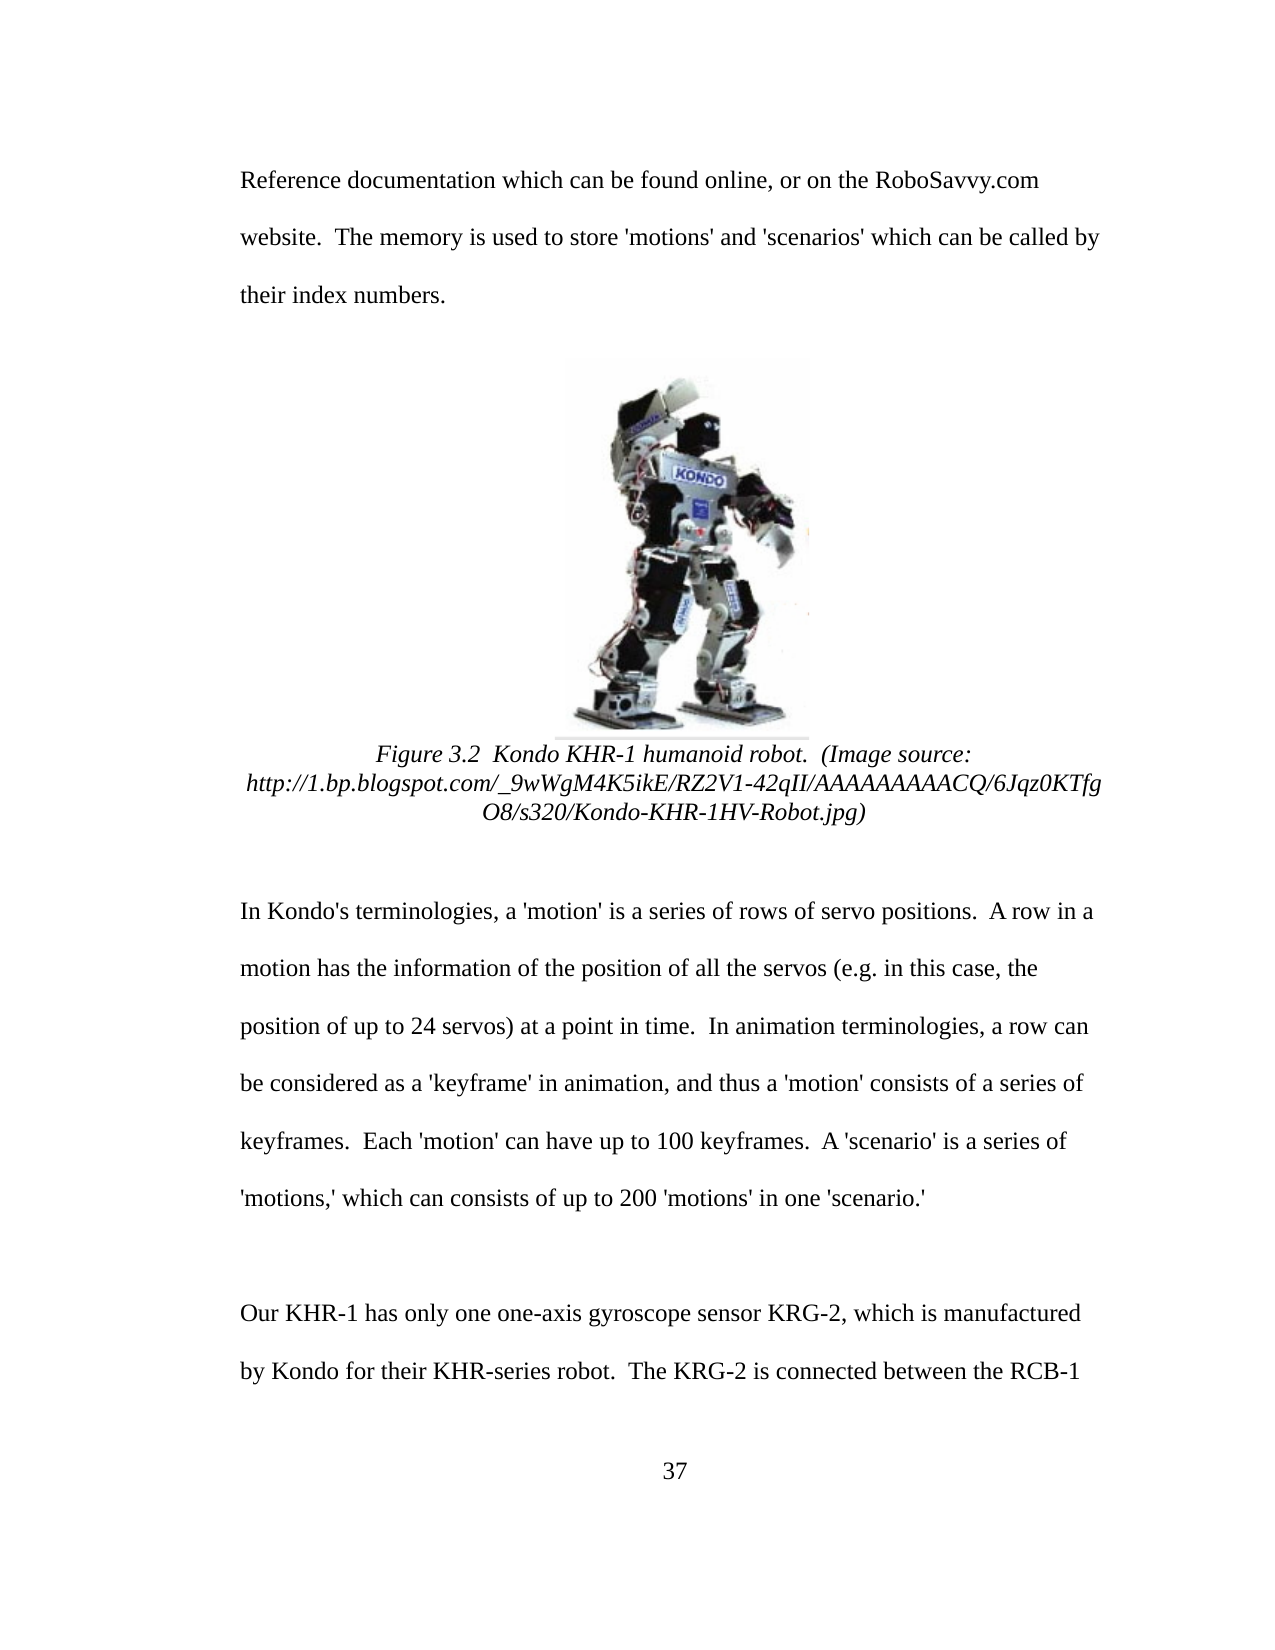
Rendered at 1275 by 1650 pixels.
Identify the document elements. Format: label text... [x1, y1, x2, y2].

text Figure 3.2 Kondo KHR-1 humanoid robot. (Image source: http://1.bp.blogspot.com/_9wWgM4K5ikE/RZ2V1-42qII/AAAAAAAAACQ/6Jqz0KTfgO8/s320/Kondo-KHR-1HV-Robot.jpg) [240, 350, 1110, 826]
text Our KHR-1 has only one one-axis gyroscope sensor KRG-2, which is manufactured by Kondo for their KHR-series robot. The KRG-2 is connected between the RCB-1 [240, 1298, 1110, 1384]
text In Kondo's terminologies, a 'motion' is a series of rows of servo positions. A row in a motion has the information of the position of all the servos (e.g. in this case, the position of up to 24 servos) at a point in time. In animation terminologies, a row can be considered as a 'keyframe' in animation, and thus a 'motion' consists of a series of keyframes. Each 'motion' can have up to 100 keyframes. A 'scenario' is a series of 'motions,' which can consists of up to 200 'motions' in one 'scenario.' [240, 896, 1110, 1212]
text Reference documentation which can be found online, or on the RoboSavvy.com website. The memory is used to store 'motions' and 'scenarios' which can be called by their index numbers. [240, 165, 1110, 308]
picture [554, 352, 810, 740]
